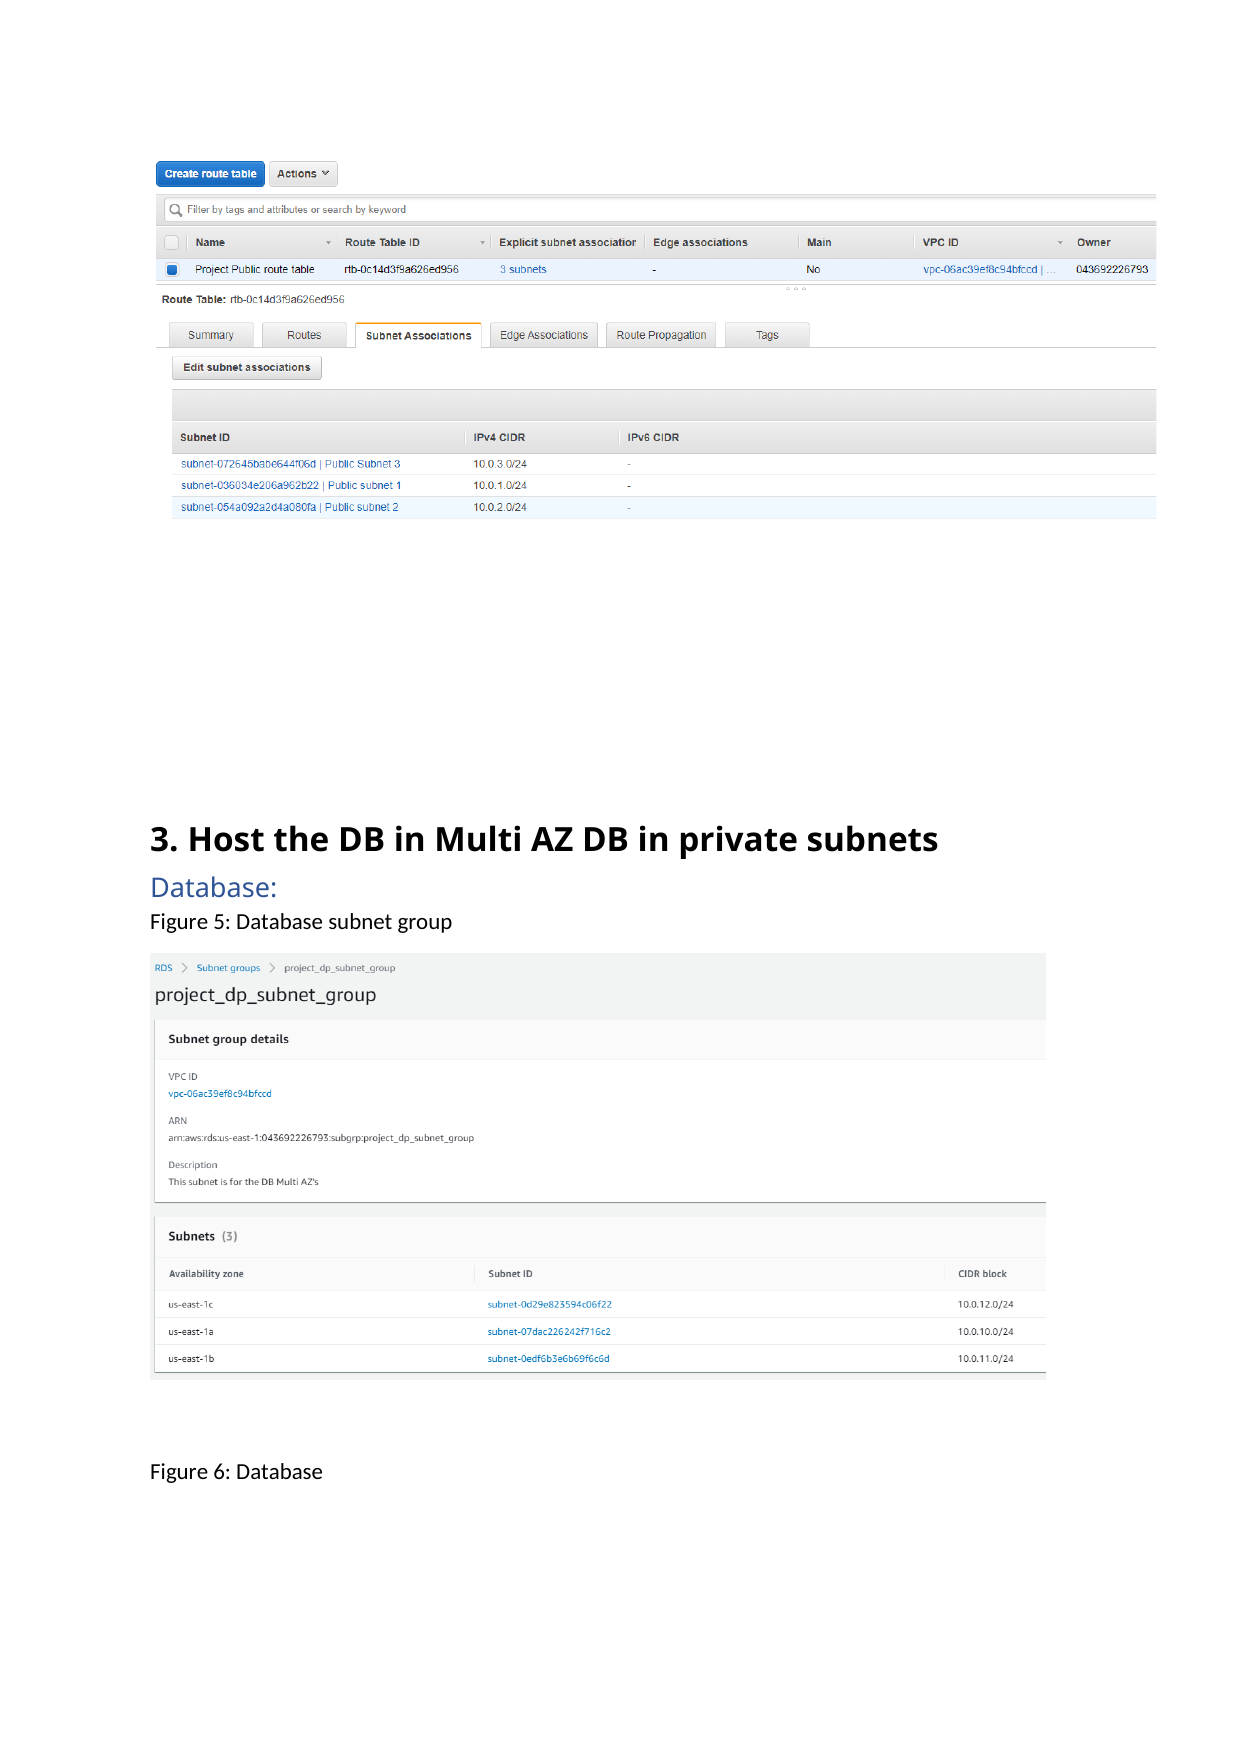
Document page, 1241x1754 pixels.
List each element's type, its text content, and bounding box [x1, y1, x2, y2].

text Figure 5: Database subnet group [150, 907, 1090, 935]
subtitle Database: [150, 868, 1090, 905]
subtitle Host the DB in Multi AZ DB in private subnets [150, 816, 1090, 861]
text Figure 6: Database [150, 1457, 1090, 1485]
